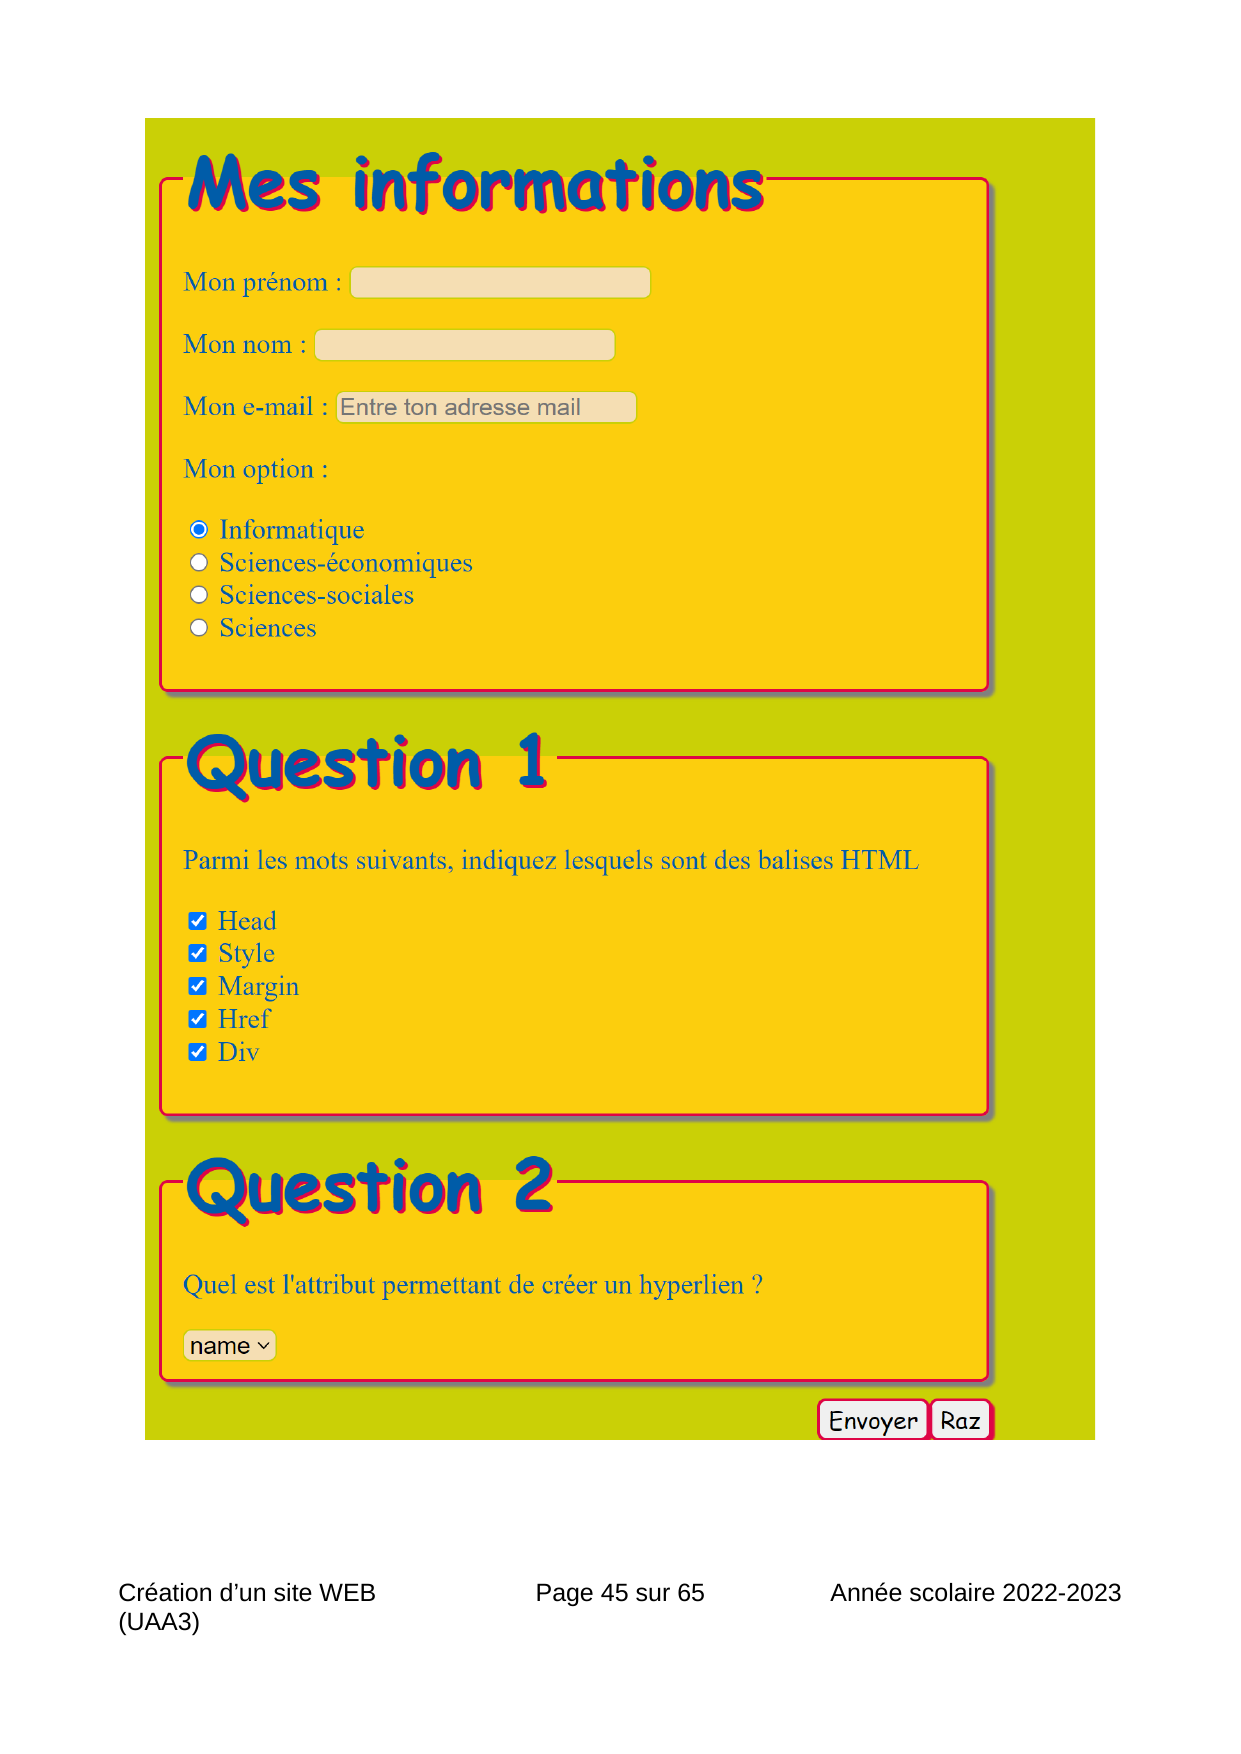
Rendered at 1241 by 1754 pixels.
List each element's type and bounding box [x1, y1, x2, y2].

picture [145, 118, 1096, 1443]
